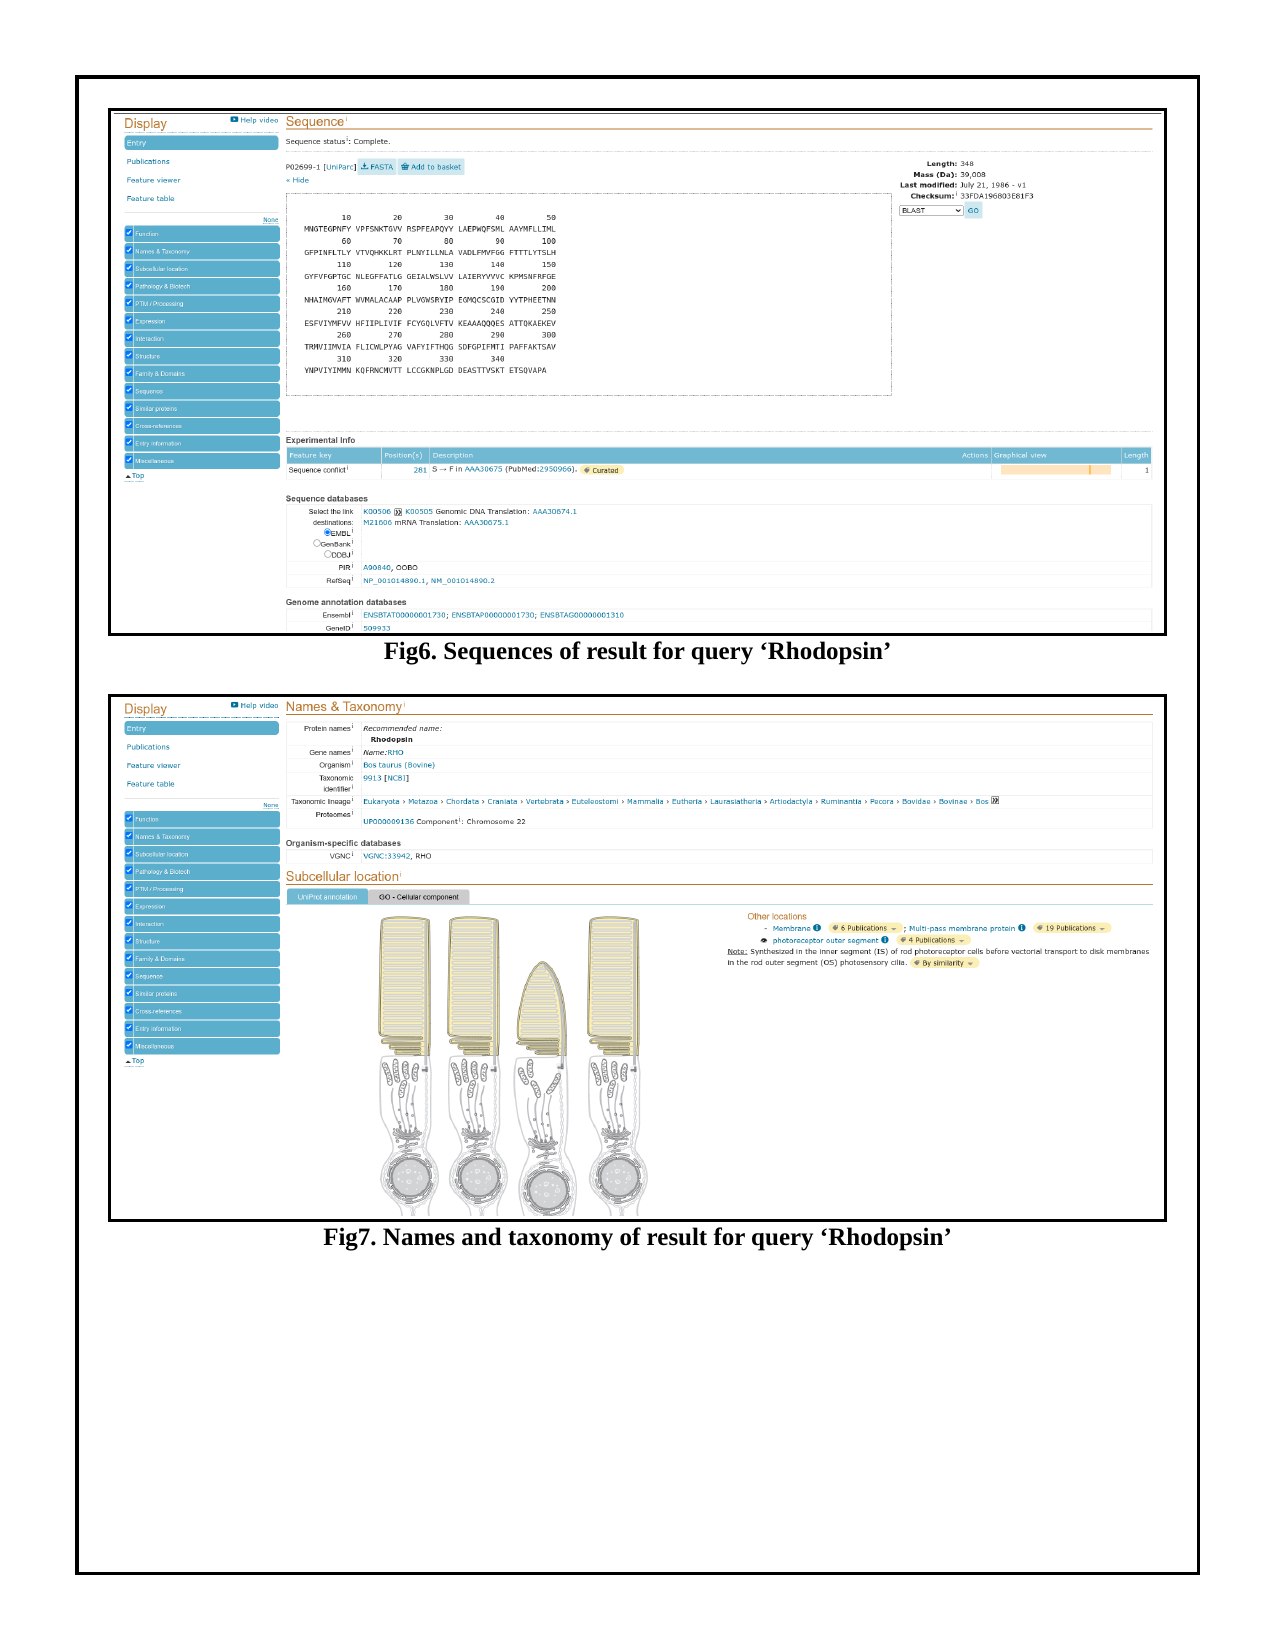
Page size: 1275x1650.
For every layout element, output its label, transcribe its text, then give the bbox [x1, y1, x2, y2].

text [111, 697, 1164, 1219]
picture [113, 113, 1162, 631]
text Fig7. Names and taxonomy of result for query ‘Rhodopsin’ [108, 1222, 1167, 1251]
picture [113, 700, 1162, 1216]
text Fig6. Sequences of result for query ‘Rhodopsin’ [108, 636, 1167, 665]
